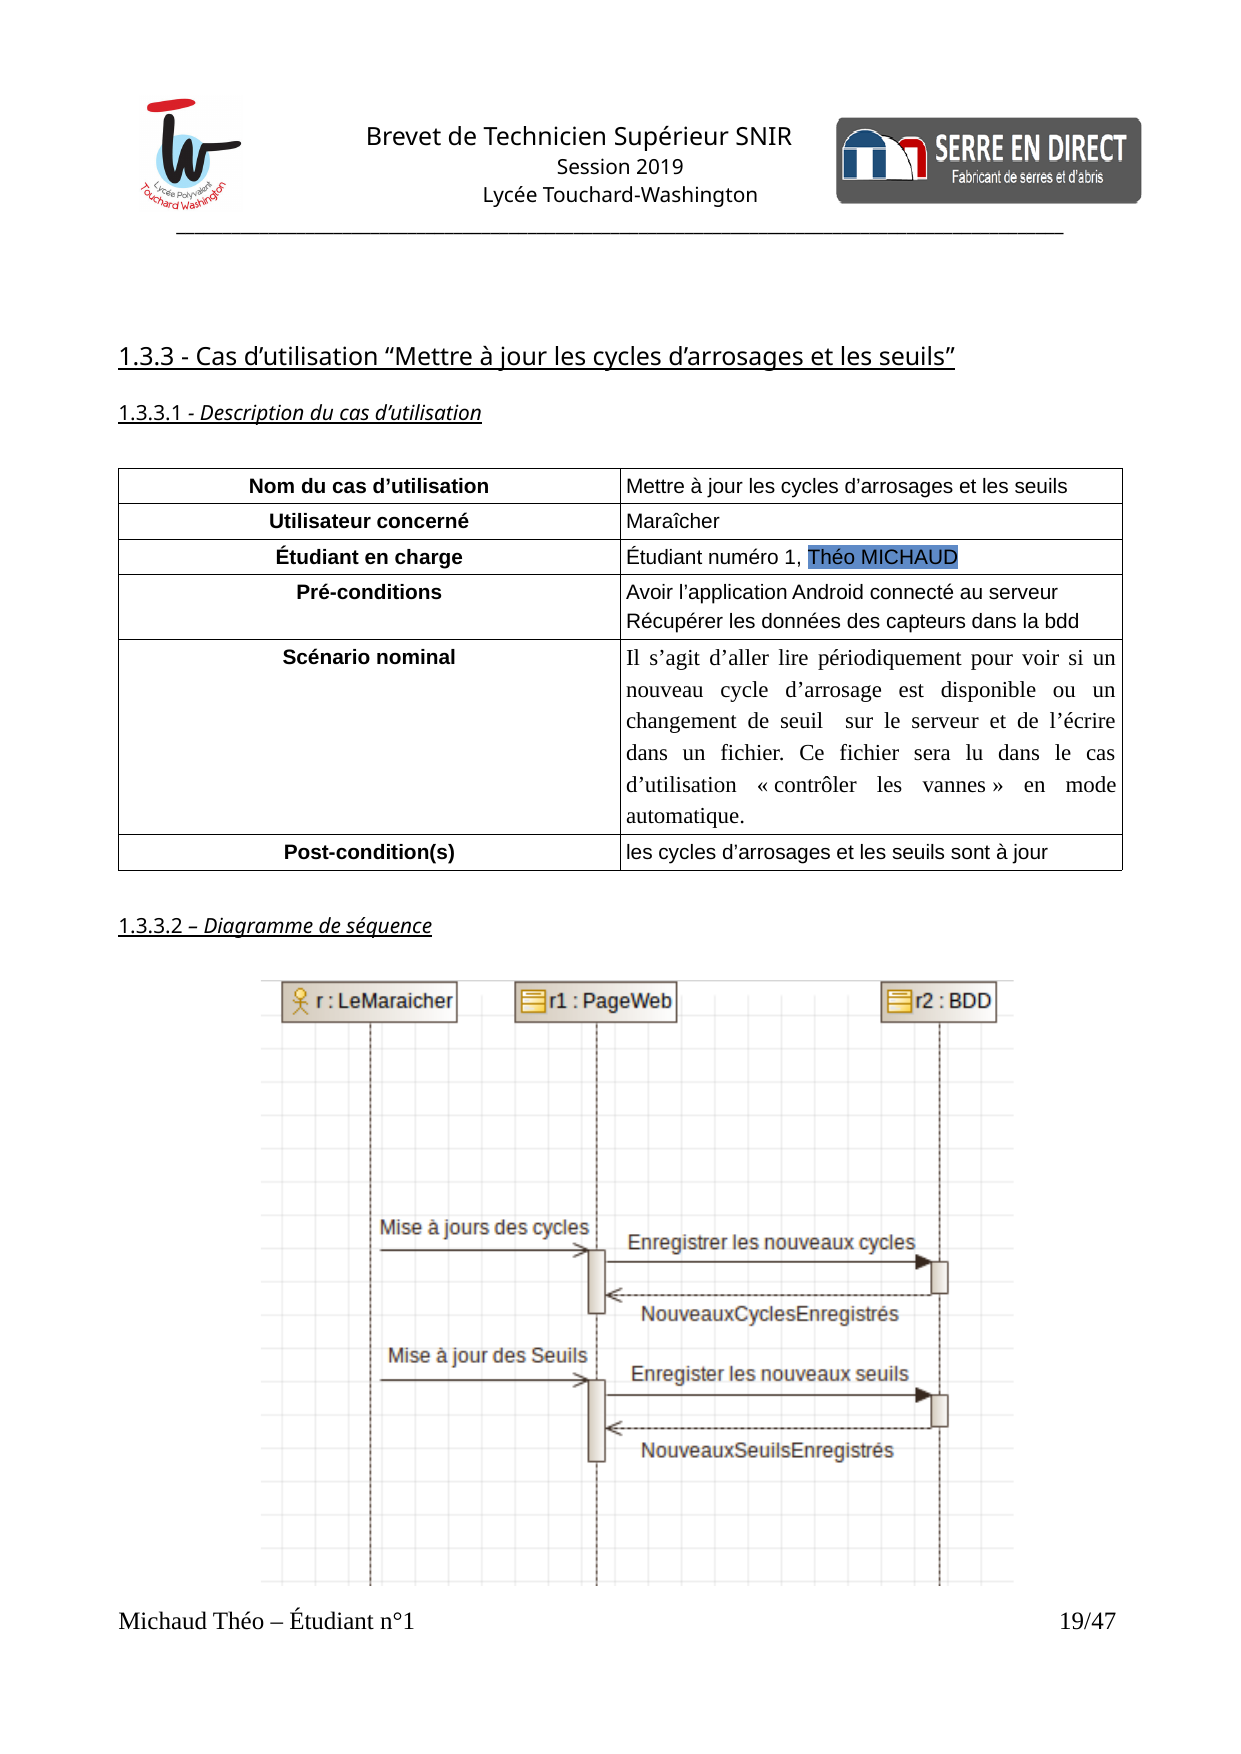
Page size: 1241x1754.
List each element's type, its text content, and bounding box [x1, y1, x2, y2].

table_cell les cycles d’arrosages et les seuils sont à jour [621, 835, 1122, 870]
table_cell Étudiant en charge [119, 540, 620, 574]
subtitle 1.3.3.2 – Diagramme de séquence [118, 911, 1122, 940]
picture [138, 95, 243, 212]
table_cell Maraîcher [621, 504, 1122, 539]
table_header Mettre à jour les cycles d’arrosages et les seuils [621, 469, 1122, 503]
table_cell Avoir l’application Android connecté au serveur Récupérer les données des capteurs dans la bdd [621, 575, 1122, 639]
table_cell Utilisateur concerné [119, 504, 620, 539]
table_cell Pré-conditions [119, 575, 620, 639]
table_cell Scénario nominal [119, 640, 620, 834]
table_cell Étudiant numéro 1, Théo MICHAUD [621, 540, 1122, 574]
subtitle 1.3.3.1 - Description du cas d’utilisation [118, 398, 1122, 427]
table_cell Il s’agit d’aller lire périodiquement pour voir si un nouveau cycle d’arrosage est disponible ou un changement de seuil sur le serveur et de l’écrire dans un fichier. Ce fichier sera lu dans le cas d’utilisation « contrôler les vannes » en mode automatique. [621, 640, 1122, 834]
table_cell Post-condition(s) [119, 835, 620, 870]
picture [260, 980, 1014, 1586]
subtitle 1.3.3 - Cas d’utilisation “Mettre à jour les cycles d’arrosages et les seuils” [118, 339, 1122, 373]
picture [831, 115, 1145, 208]
table_header Nom du cas d’utilisation [119, 469, 620, 503]
